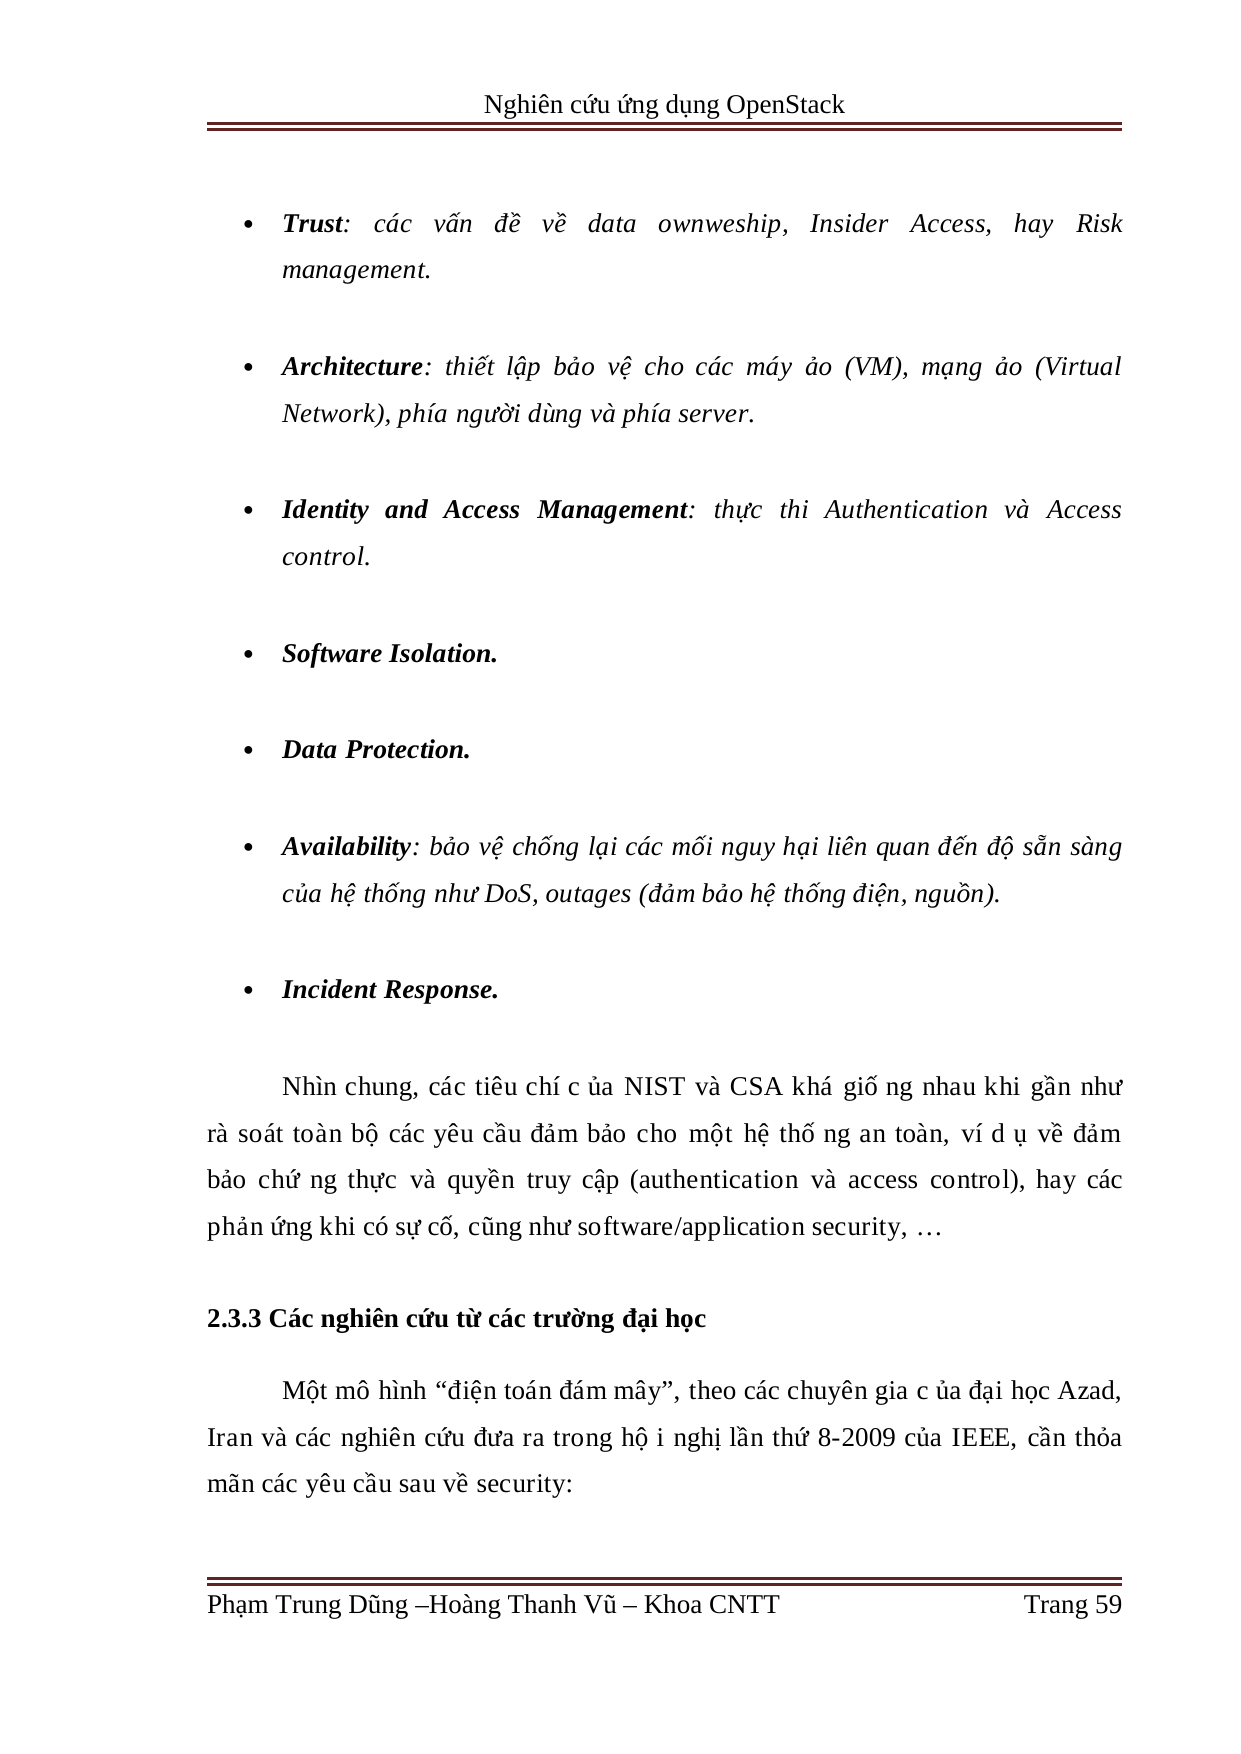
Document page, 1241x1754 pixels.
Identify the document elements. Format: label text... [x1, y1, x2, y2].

list Incident Response. [244, 973, 1122, 1004]
list Software Isolation. [244, 637, 1122, 668]
subtitle 2.3.3 Các nghiên cứu từ các trường đại học [207, 1303, 1122, 1334]
text Một mô hình “điện toán đám mây”, theo các chuyên gia c ủa đại học Azad, Iran và các nghiên cứu đưa ra trong hộ i nghị lần thứ 8-2009 của IEEE, cần thỏa mãn các yêu cầu sau về security: [207, 1374, 1122, 1499]
text Nhìn chung, các tiêu chí c ủa NIST và CSA khá giố ng nhau khi gần như rà soát toàn bộ các yêu cầu đảm bảo cho một hệ thố ng an toàn, ví d ụ về đảm bảo chứ ng thực và quyền truy cập (authentication và access control), hay các phản ứng khi có sự cố, cũng như software/application security, … [207, 1070, 1122, 1241]
list Availability: bảo vệ chống lại các mối nguy hại liên quan đến độ sẵn sàng của hệ thống như DoS, outages (đảm bảo hệ thống điện, nguồn). [244, 830, 1122, 908]
list Identity and Access Management: thực thi Authentication và Access control. [244, 493, 1122, 571]
list Data Protection. [244, 733, 1122, 764]
list Architecture: thiết lập bảo vệ cho các máy ảo (VM), mạng ảo (Virtual Network), phía người dùng và phía server. [244, 350, 1122, 428]
list Trust: các vấn đề về data ownweship, Insider Access, hay Risk management. [244, 207, 1122, 284]
